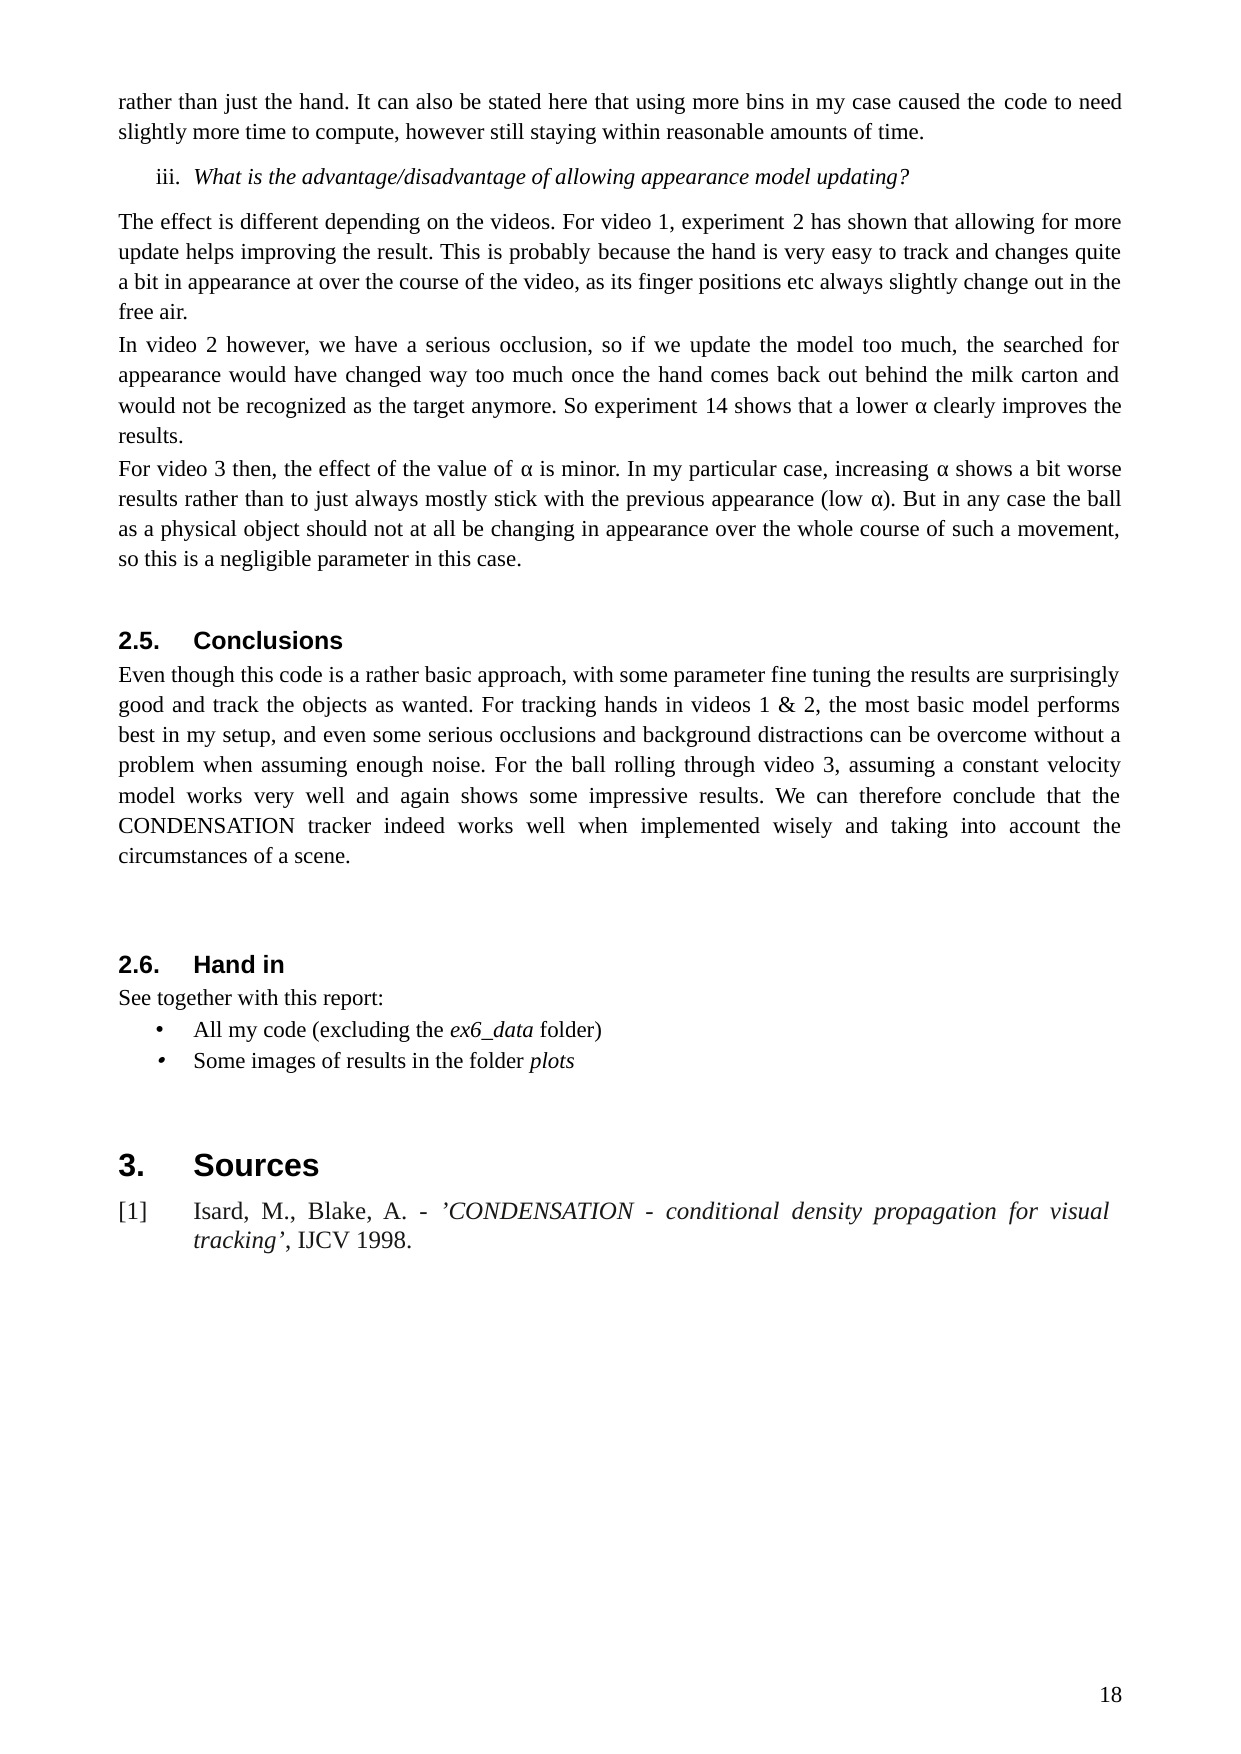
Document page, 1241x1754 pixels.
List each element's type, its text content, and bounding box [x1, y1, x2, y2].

subtitle Sources [118, 1147, 1122, 1184]
text See together with this report: [118, 984, 1122, 1011]
list Some images of results in the folder plots [156, 1047, 1122, 1073]
list What is the advantage/disadvantage of allowing appearance model updating? [156, 163, 1122, 189]
list All my code (excluding the ex6_data folder) [156, 1017, 1122, 1043]
text For video 3 then, the effect of the value of α is minor. In my particular case, increasing α shows a bit worse results rather than to just always mostly stick with the previous appearance (low α). But in any case the ball as a physical object should not at all be changing in appearance over the whole course of such a movement, so this is a negligible parameter in this case. [118, 455, 1122, 572]
subtitle Hand in [118, 949, 1122, 978]
text [1] Isard, M., Blake, A. - ’CONDENSATION - conditional density propagation for visual tracking’, IJCV 1998. [118, 1196, 1122, 1254]
subtitle Conclusions [118, 626, 1122, 655]
text In video 2 however, we have a serious occlusion, so if we update the model too much, the searched for appearance would have changed way too much once the hand comes back out behind the milk carton and would not be recognized as the target anymore. So experiment 14 shows that a lower α clearly improves the results. [118, 331, 1122, 448]
text Even though this code is a rather basic approach, with some parameter fine tuning the results are surprisingly good and track the objects as wanted. For tracking hands in videos 1 & 2, the most basic model performs best in my setup, and even some serious occlusions and background distractions can be overcome without a problem when assuming enough noise. For the ball rolling through video 3, assuming a constant velocity model works very well and again shows some impressive results. We can therefore conclude that the CONDENSATION tracker indeed works well when implemented wisely and taking into account the circumstances of a scene. [118, 661, 1122, 868]
text rather than just the hand. It can also be stated here that using more bins in my case caused the code to need slightly more time to compute, however still staying within reasonable amounts of time. [118, 88, 1122, 144]
text The effect is different depending on the videos. For video 1, experiment 2 has shown that allowing for more update helps improving the result. This is probably because the hand is very easy to track and changes quite a bit in appearance at over the course of the video, as its finger positions etc always slightly change out in the free air. [118, 208, 1122, 325]
